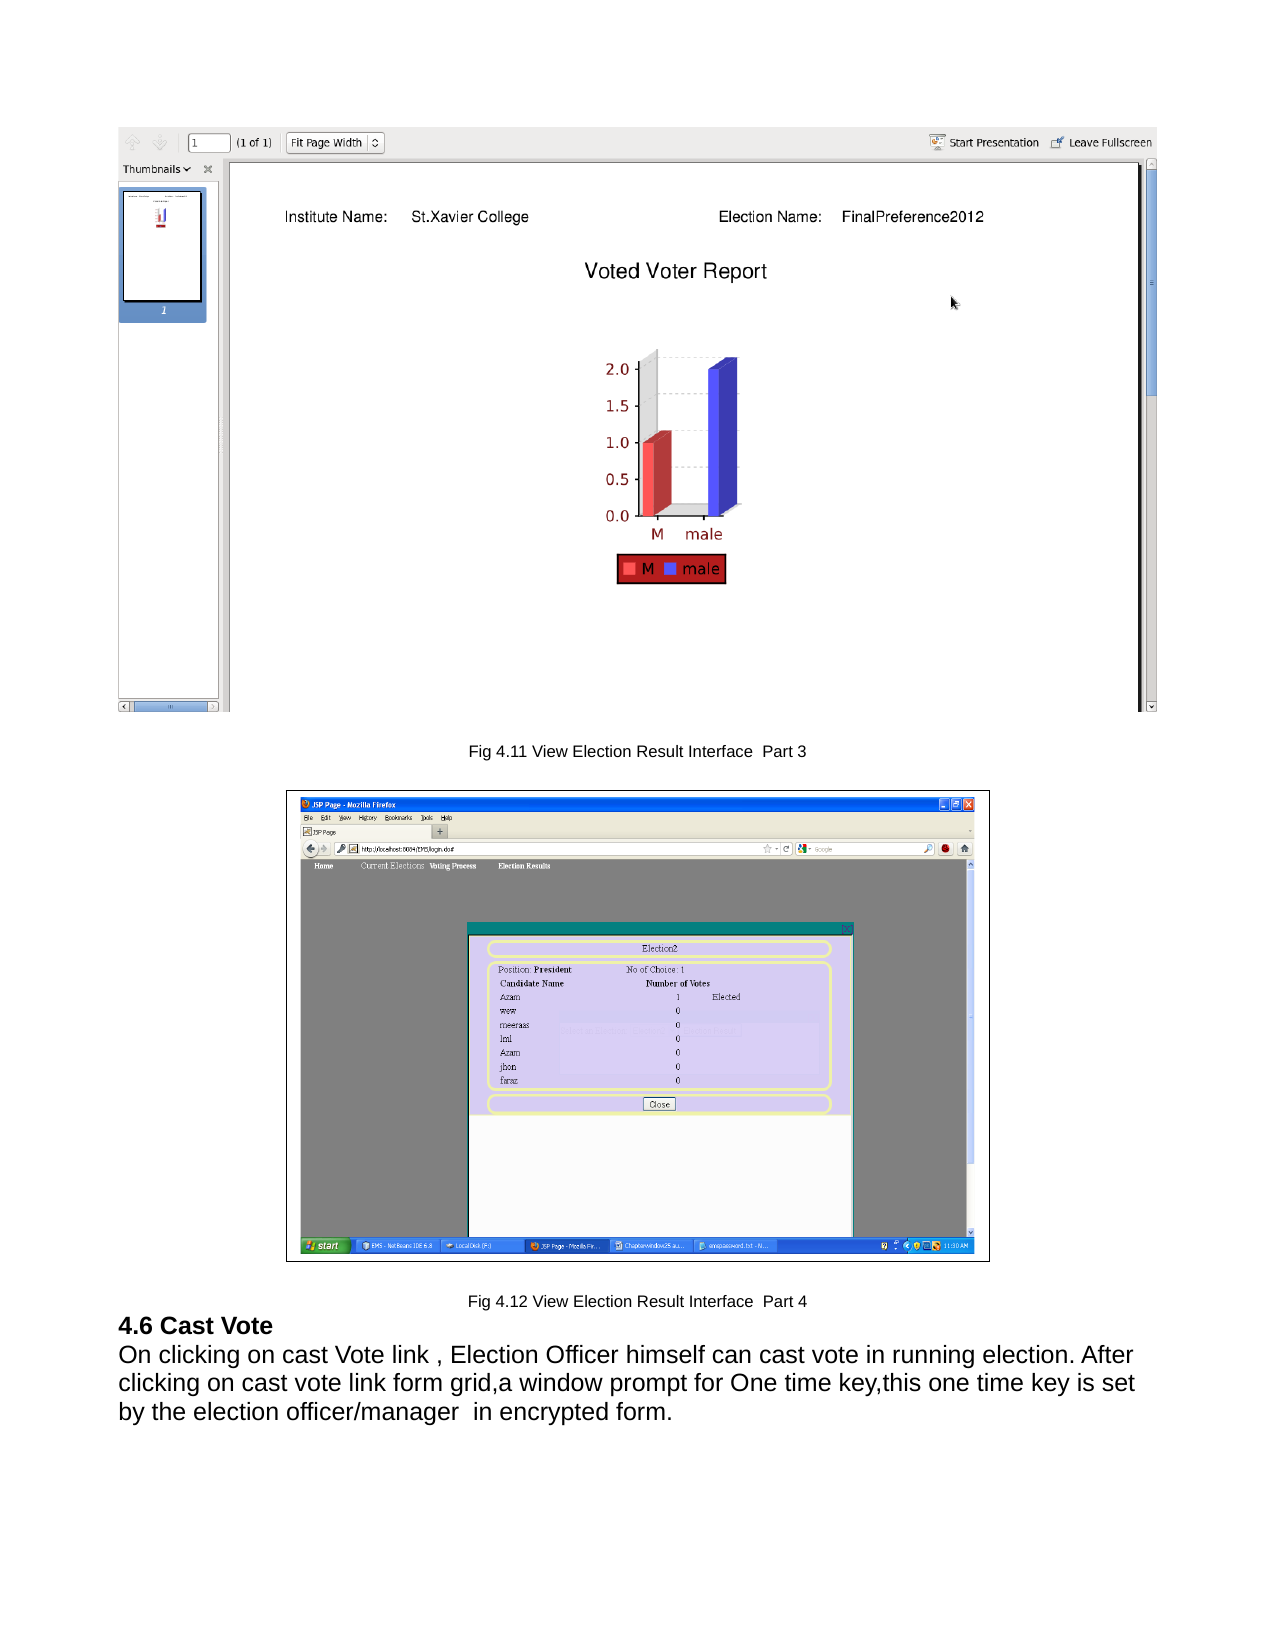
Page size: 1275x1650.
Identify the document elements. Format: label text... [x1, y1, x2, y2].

text Fig 4.12 View Election Result Interface Part 4 [118, 1290, 1157, 1311]
text Fig 4.11 View Election Result Interface Part 3 [118, 741, 1157, 761]
text 4.6 Cast Vote [118, 1311, 1157, 1340]
text On clicking on cast Vote link , Election Officer himself can cast vote in running election. After clicking on cast vote link form grid,a window prompt for One time key,this one time key is set by the election officer/manager in encrypted form. [118, 1340, 1157, 1426]
picture [300, 797, 975, 1254]
picture [118, 127, 1157, 712]
